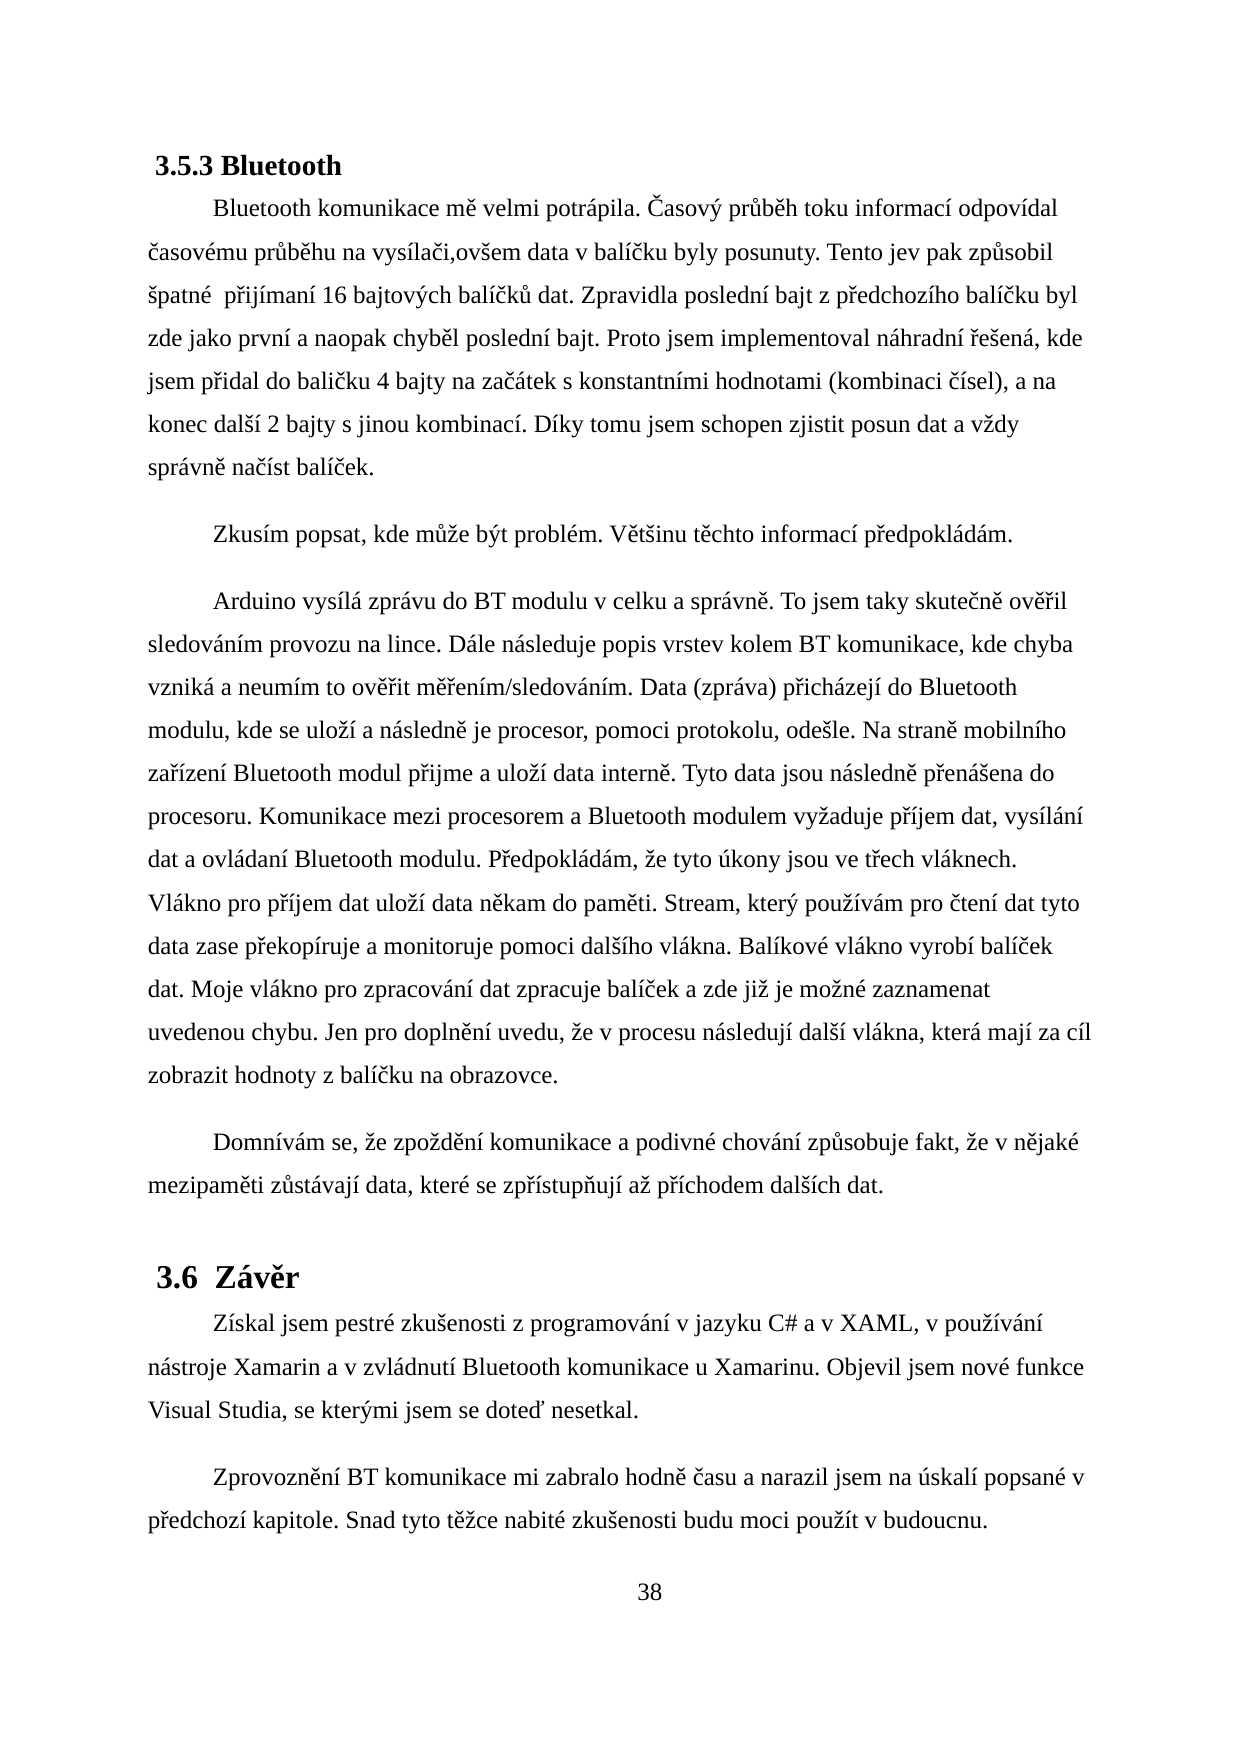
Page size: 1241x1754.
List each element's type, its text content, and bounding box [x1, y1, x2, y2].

text Domnívám se, že zpoždění komunikace a podivné chování způsobuje fakt, že v nějaké mezipaměti zůstávají data, které se zpřístupňují až příchodem dalších dat. [148, 1127, 1093, 1199]
text Bluetooth komunikace mě velmi potrápila. Časový průběh toku informací odpovídal časovému průběhu na vysílači,ovšem data v balíčku byly posunuty. Tento jev pak způsobil špatné přijímaní 16 bajtových balíčků dat. Zpravidla poslední bajt z předchozího balíčku byl zde jako první a naopak chyběl poslední bajt. Proto jsem implementoval náhradní řešená, kde jsem přidal do baličku 4 bajty na začátek s konstantními hodnotami (kombinaci čísel), a na konec další 2 bajty s jinou kombinací. Díky tomu jsem schopen zjistit posun dat a vždy správně načíst balíček. [148, 193, 1093, 481]
text Získal jsem pestré zkušenosti z programování v jazyku C# a v XAML, v používání nástroje Xamarin a v zvládnutí Bluetooth komunikace u Xamarinu. Objevil jsem nové funkce Visual Studia, se kterými jsem se doteď nesetkal. [148, 1308, 1093, 1423]
text Arduino vysílá zprávu do BT modulu v celku a správně. To jsem taky skutečně ověřil sledováním provozu na lince. Dále následuje popis vrstev kolem BT komunikace, kde chyba vzniká a neumím to ověřit měřením/sledováním. Data (zpráva) přicházejí do Bluetooth modulu, kde se uloží a následně je procesor, pomoci protokolu, odešle. Na straně mobilního zařízení Bluetooth modul přijme a uloží data interně. Tyto data jsou následně přenášena do procesoru. Komunikace mezi procesorem a Bluetooth modulem vyžaduje příjem dat, vysílání dat a ovládaní Bluetooth modulu. Předpokládám, že tyto úkony jsou ve třech vláknech. Vlákno pro příjem dat uloží data někam do paměti. Stream, který používám pro čtení dat tyto data zase překopíruje a monitoruje pomoci dalšího vlákna. Balíkové vlákno vyrobí balíček dat. Moje vlákno pro zpracování dat zpracuje balíček a zde již je možné zaznamenat uvedenou chybu. Jen pro doplnění uvedu, že v procesu následují další vlákna, která mají za cíl zobrazit hodnoty z balíčku na obrazovce. [148, 586, 1093, 1089]
text Zprovoznění BT komunikace mi zabralo hodně času a narazil jsem na úskalí popsané v předchozí kapitole. Snad tyto těžce nabité zkušenosti budu moci použít v budoucnu. [148, 1462, 1093, 1533]
subtitle Závěr [148, 1258, 1093, 1296]
subtitle Bluetooth [148, 148, 1093, 181]
text Zkusím popsat, kde může být problém. Většinu těchto informací předpokládám. [148, 519, 1093, 548]
